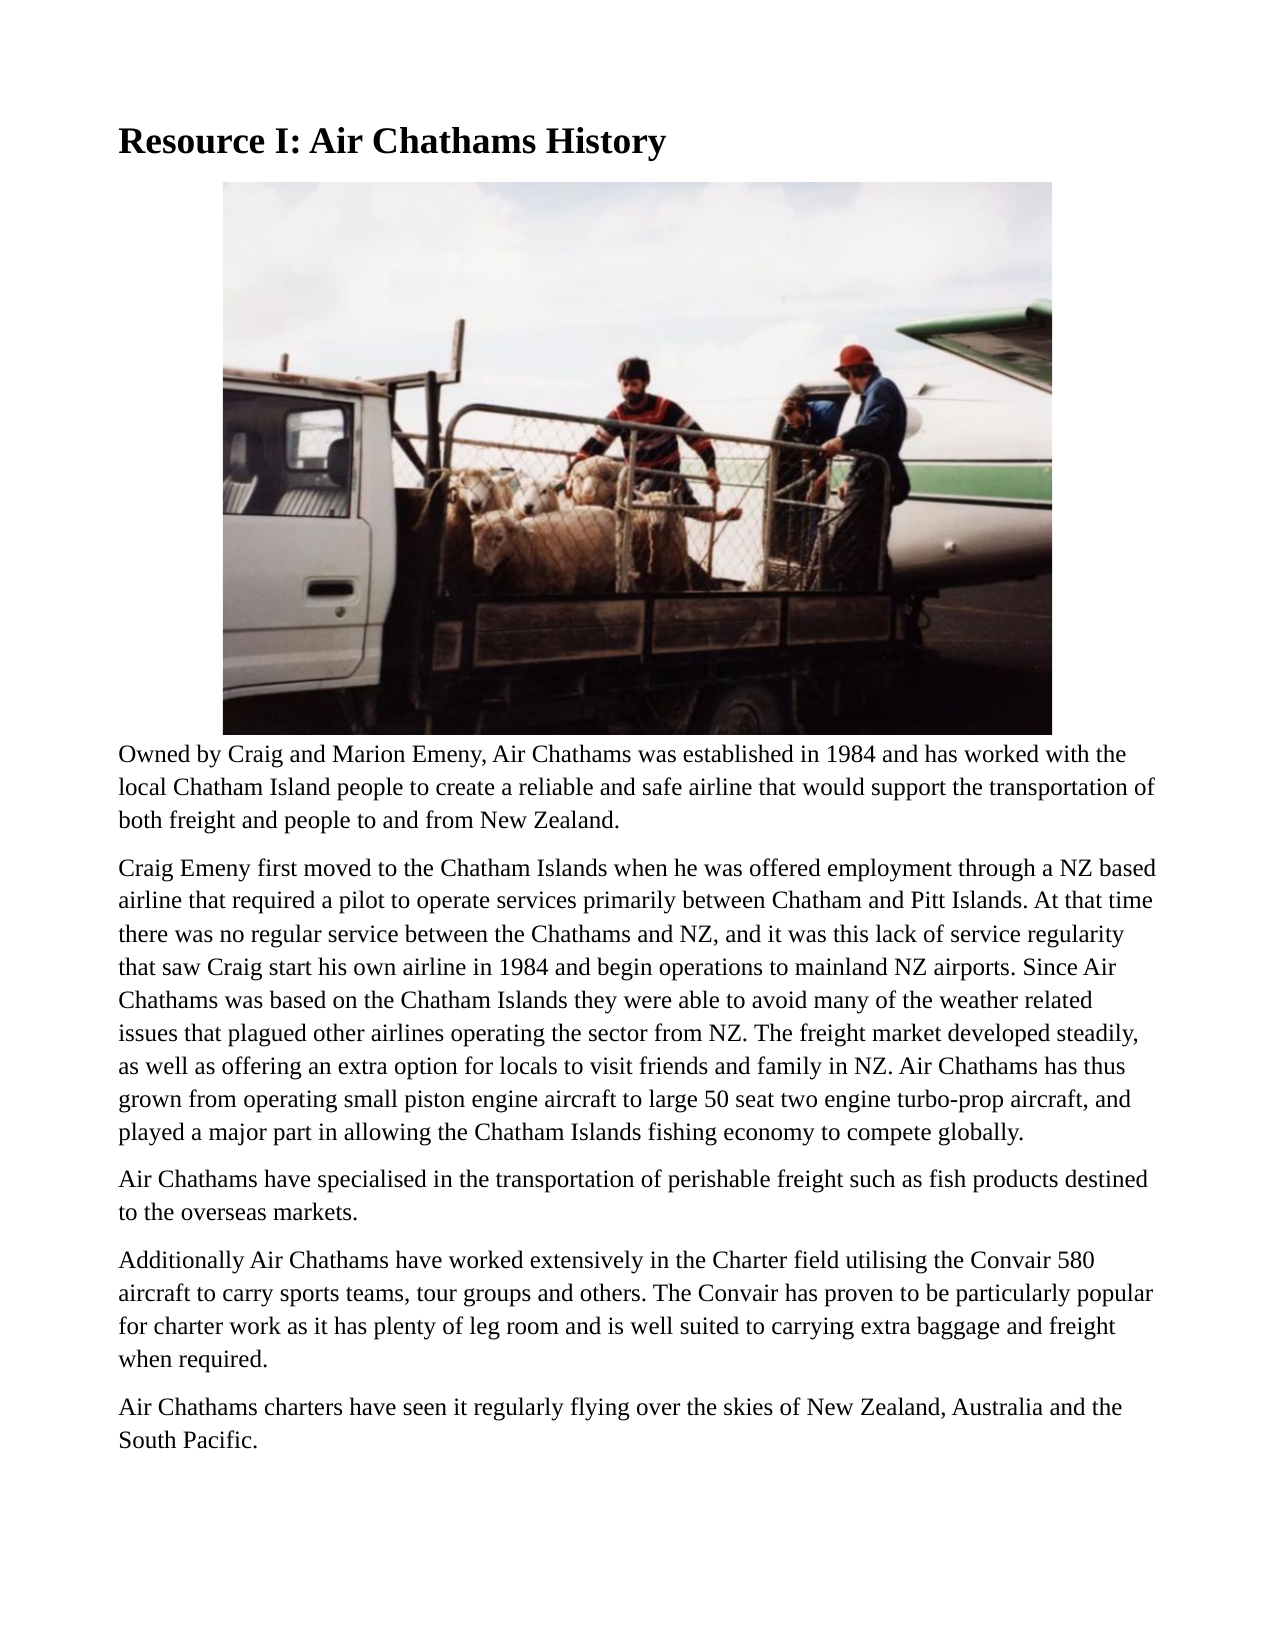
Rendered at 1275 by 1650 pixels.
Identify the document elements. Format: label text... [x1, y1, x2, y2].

text Resource I: Air Chathams History [118, 118, 1157, 161]
picture [222, 182, 1053, 735]
text Owned by Craig and Marion Emeny, Air Chathams was established in 1984 and has worked with the local Chatham Island people to create a reliable and safe airline that would support the transportation of both freight and people to and from New Zealand. [118, 182, 1157, 834]
text Air Chathams charters have seen it regularly flying over the skies of New Zealand, Australia and the South Pacific. [118, 1392, 1157, 1453]
text Additionally Air Chathams have worked extensively in the Charter field utilising the Convair 580 aircraft to carry sports teams, tour groups and others. The Convair has proven to be particularly popular for charter work as it has plenty of leg room and is well suited to carrying extra baggage and freight when required. [118, 1245, 1157, 1373]
text Air Chathams have specialised in the transportation of perishable freight such as fish products destined to the overseas markets. [118, 1164, 1157, 1226]
text Craig Emeny first moved to the Chatham Islands when he was offered employment through a NZ based airline that required a pilot to operate services primarily between Chatham and Pitt Islands. At that time there was no regular service between the Chathams and NZ, and it was this lack of service regularity that saw Craig start his own airline in 1984 and begin operations to mainland NZ airports. Since Air Chathams was based on the Chatham Islands they were able to avoid many of the weather related issues that plagued other airlines operating the sector from NZ. The freight market developed steadily, as well as offering an extra option for locals to visit friends and family in NZ. Air Chathams has thus grown from operating small piston engine aircraft to large 50 seat two engine turbo-prop aircraft, and played a major part in allowing the Chatham Islands fishing economy to compete globally. [118, 853, 1157, 1146]
